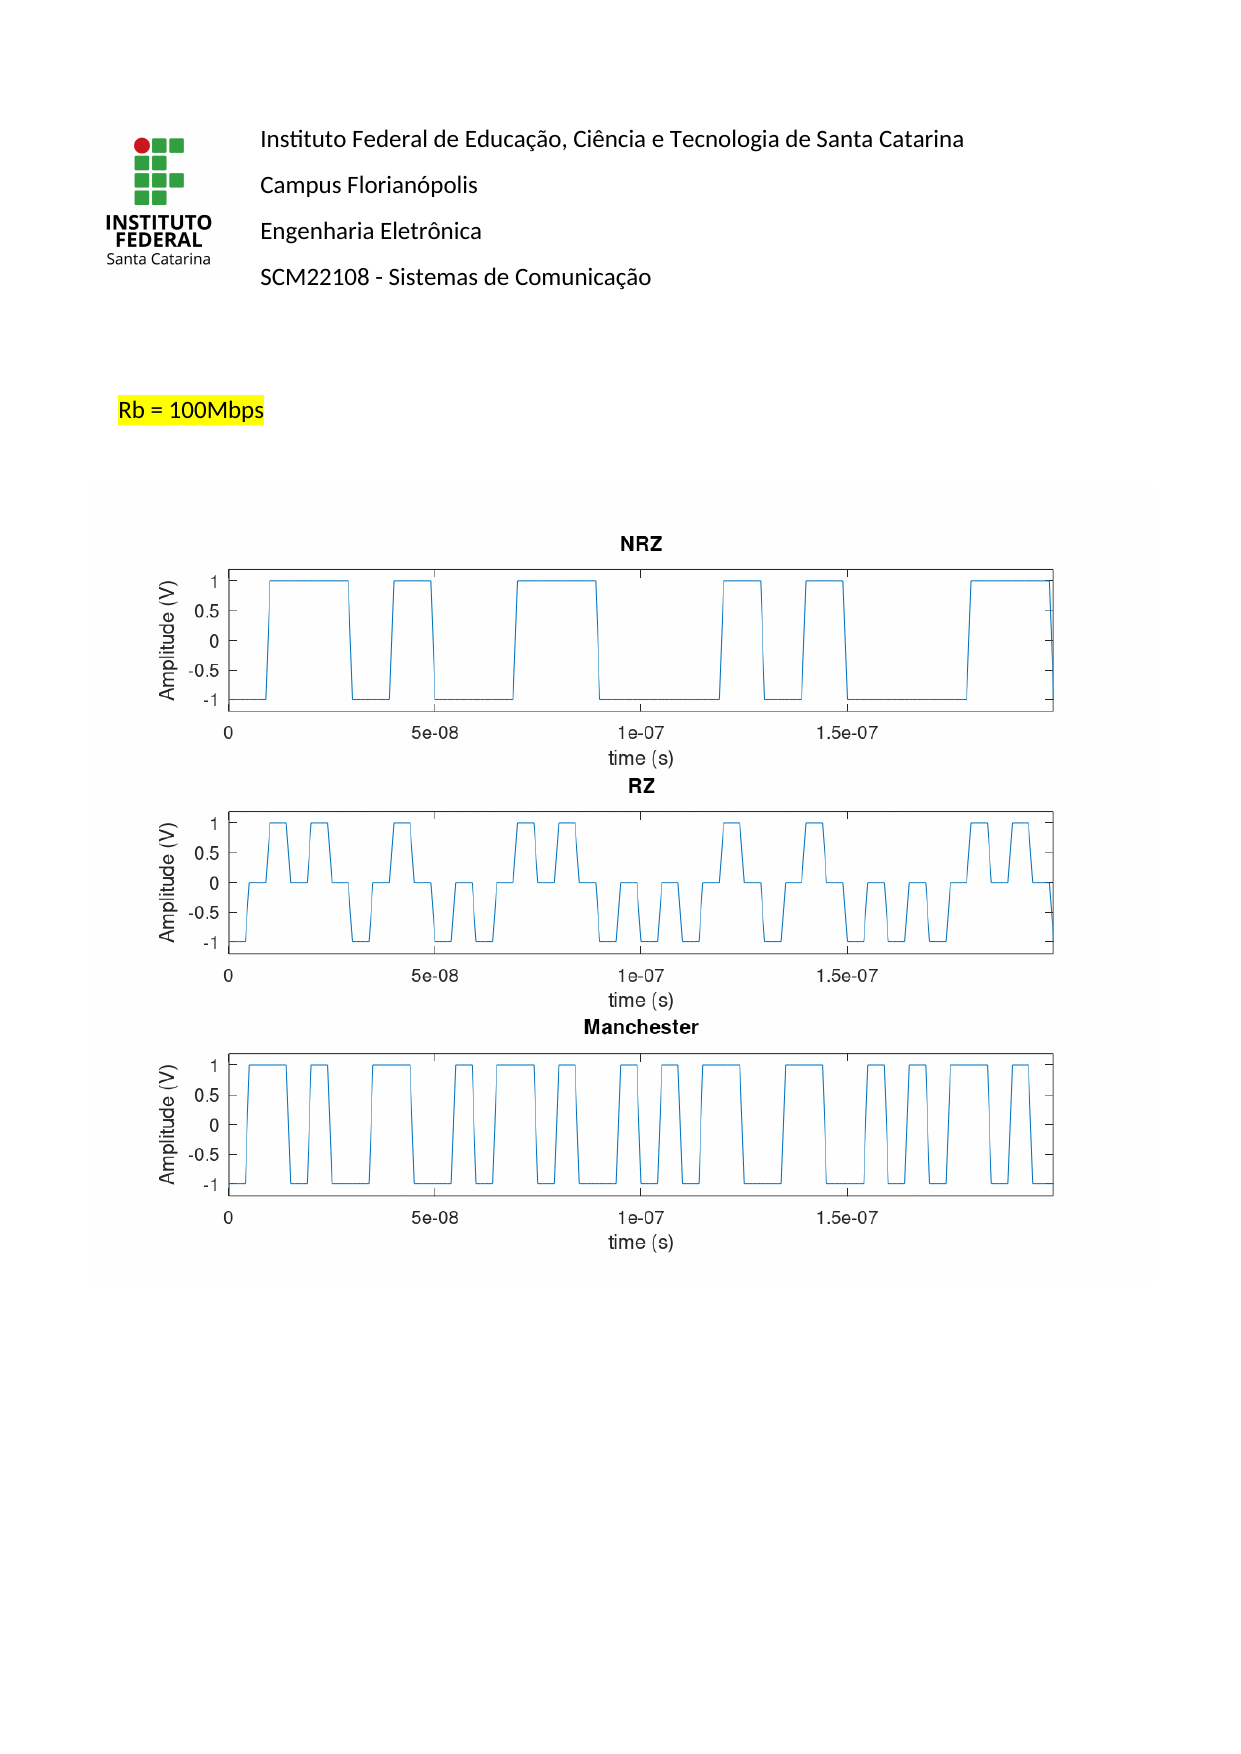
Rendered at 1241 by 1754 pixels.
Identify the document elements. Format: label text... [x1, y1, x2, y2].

picture [90, 485, 1154, 1283]
text Rb = 100Mbps [118, 394, 1122, 425]
picture [81, 123, 237, 279]
